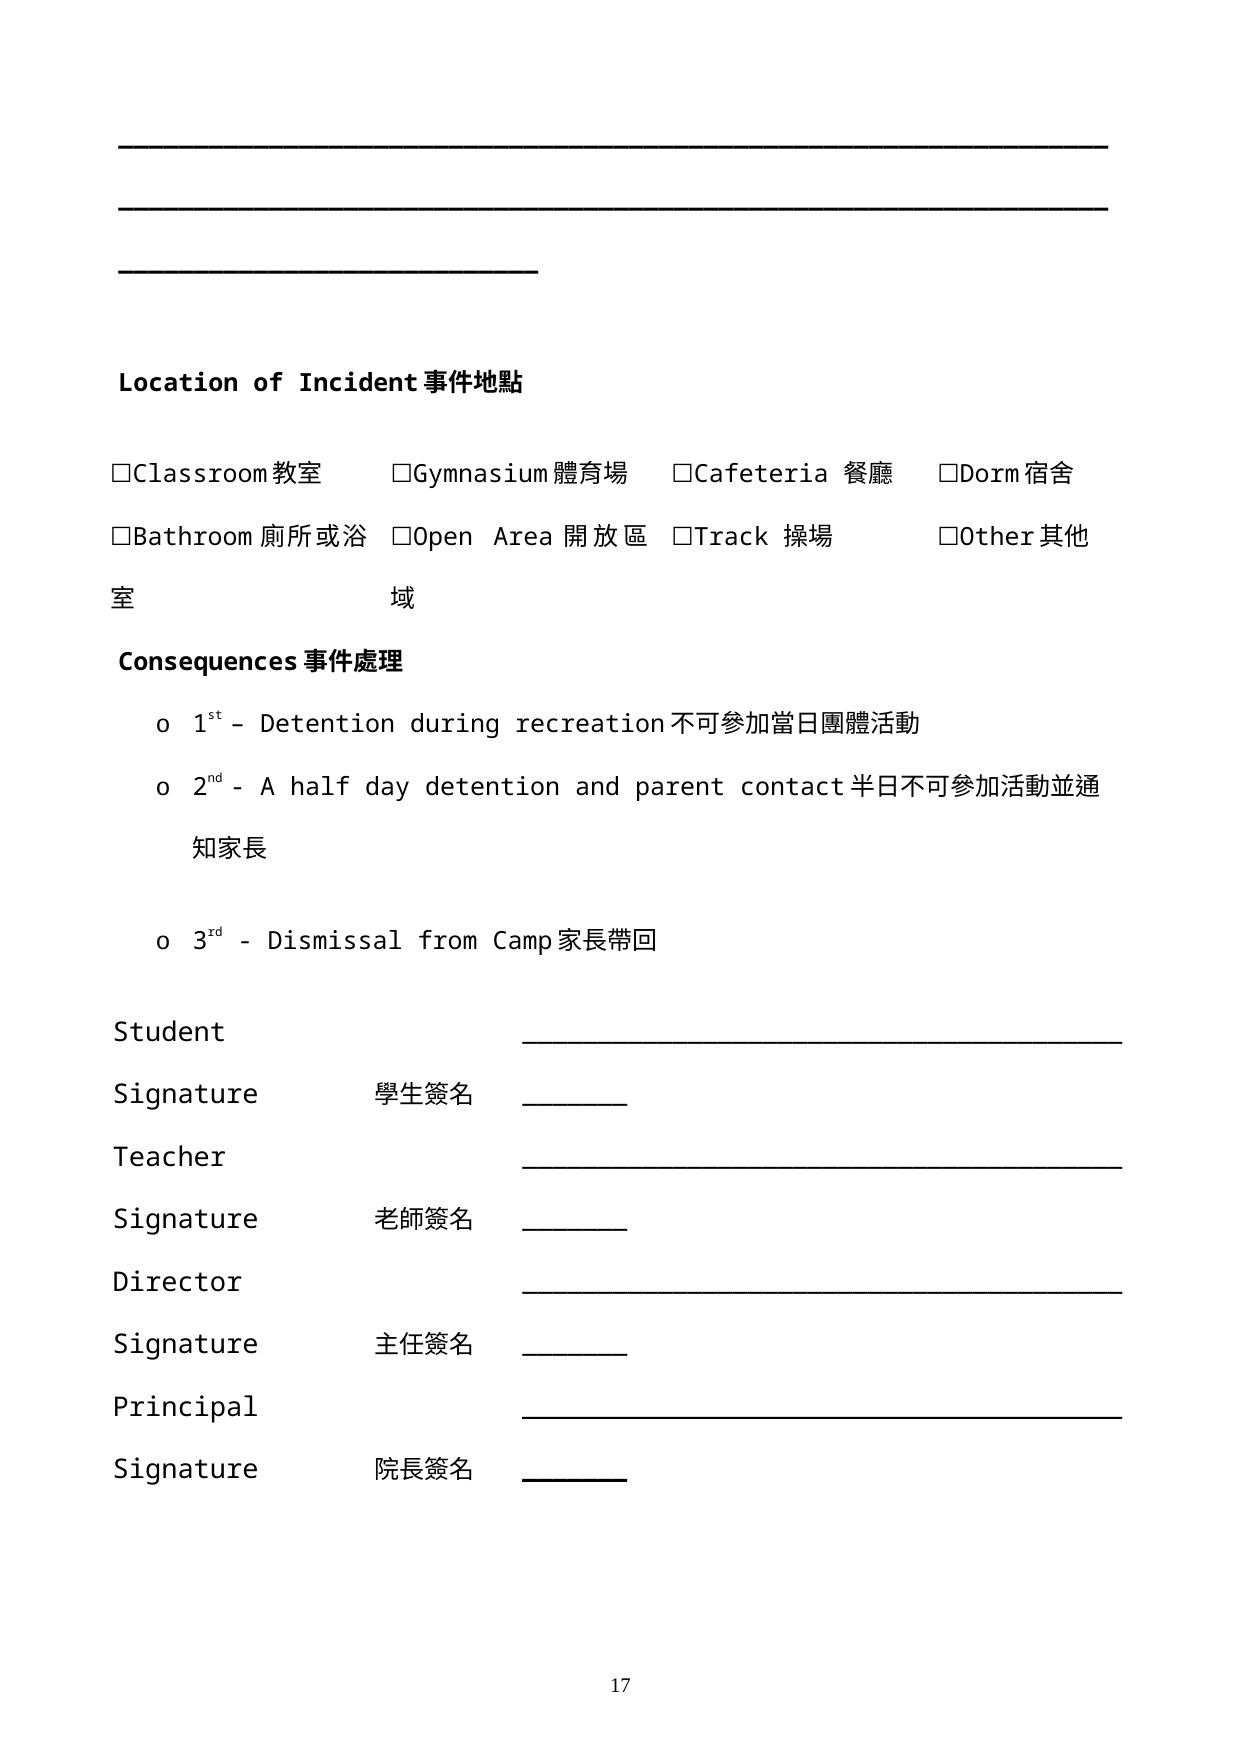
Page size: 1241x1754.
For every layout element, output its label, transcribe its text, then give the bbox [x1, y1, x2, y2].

table_header ☐Dorm宿舍 [926, 430, 1162, 493]
table_cell 老師簽名 [363, 1114, 511, 1239]
table_header ☐Cafeteria 餐廳 [660, 430, 926, 493]
table_cell 主任簽名 [363, 1239, 511, 1364]
table_header ☐Gymnasium體育場 [379, 430, 660, 493]
table_cell ☐Open Area開放區域 [379, 493, 660, 618]
table_cell _______________________________________________ [511, 1364, 1139, 1489]
table_cell Director Signature [101, 1239, 363, 1364]
table_cell _______________________________________________ [511, 1239, 1139, 1364]
table_cell ☐Bathroom廁所或浴室 [99, 493, 379, 618]
list 3rd - Dismissal from Camp家長帶回 [155, 897, 1122, 959]
table_header 學生簽名 [363, 989, 511, 1114]
table_cell _______________________________________________ [511, 1114, 1139, 1239]
table_cell Teacher Signature [101, 1114, 363, 1239]
table_cell 院長簽名 [363, 1364, 511, 1489]
table_header ☐Classroom教室 [99, 430, 379, 493]
table_cell ☐Track 操場 [660, 493, 926, 618]
list 2nd - A half day detention and parent contact半日不可參加活動並通知家長 [155, 743, 1122, 868]
text ________________________________________________________________________________________________________________________________________________________________ [118, 93, 1122, 280]
table_header Student Signature [101, 989, 363, 1114]
text Consequences事件處理 [118, 618, 1122, 680]
table_cell ☐Other其他 [926, 493, 1162, 618]
table_cell Principal Signature [101, 1364, 363, 1489]
text Location of Incident事件地點 [118, 339, 1122, 401]
table_header _______________________________________________ [511, 989, 1139, 1114]
list 1st – Detention during recreation不可參加當日團體活動 [155, 680, 1122, 743]
